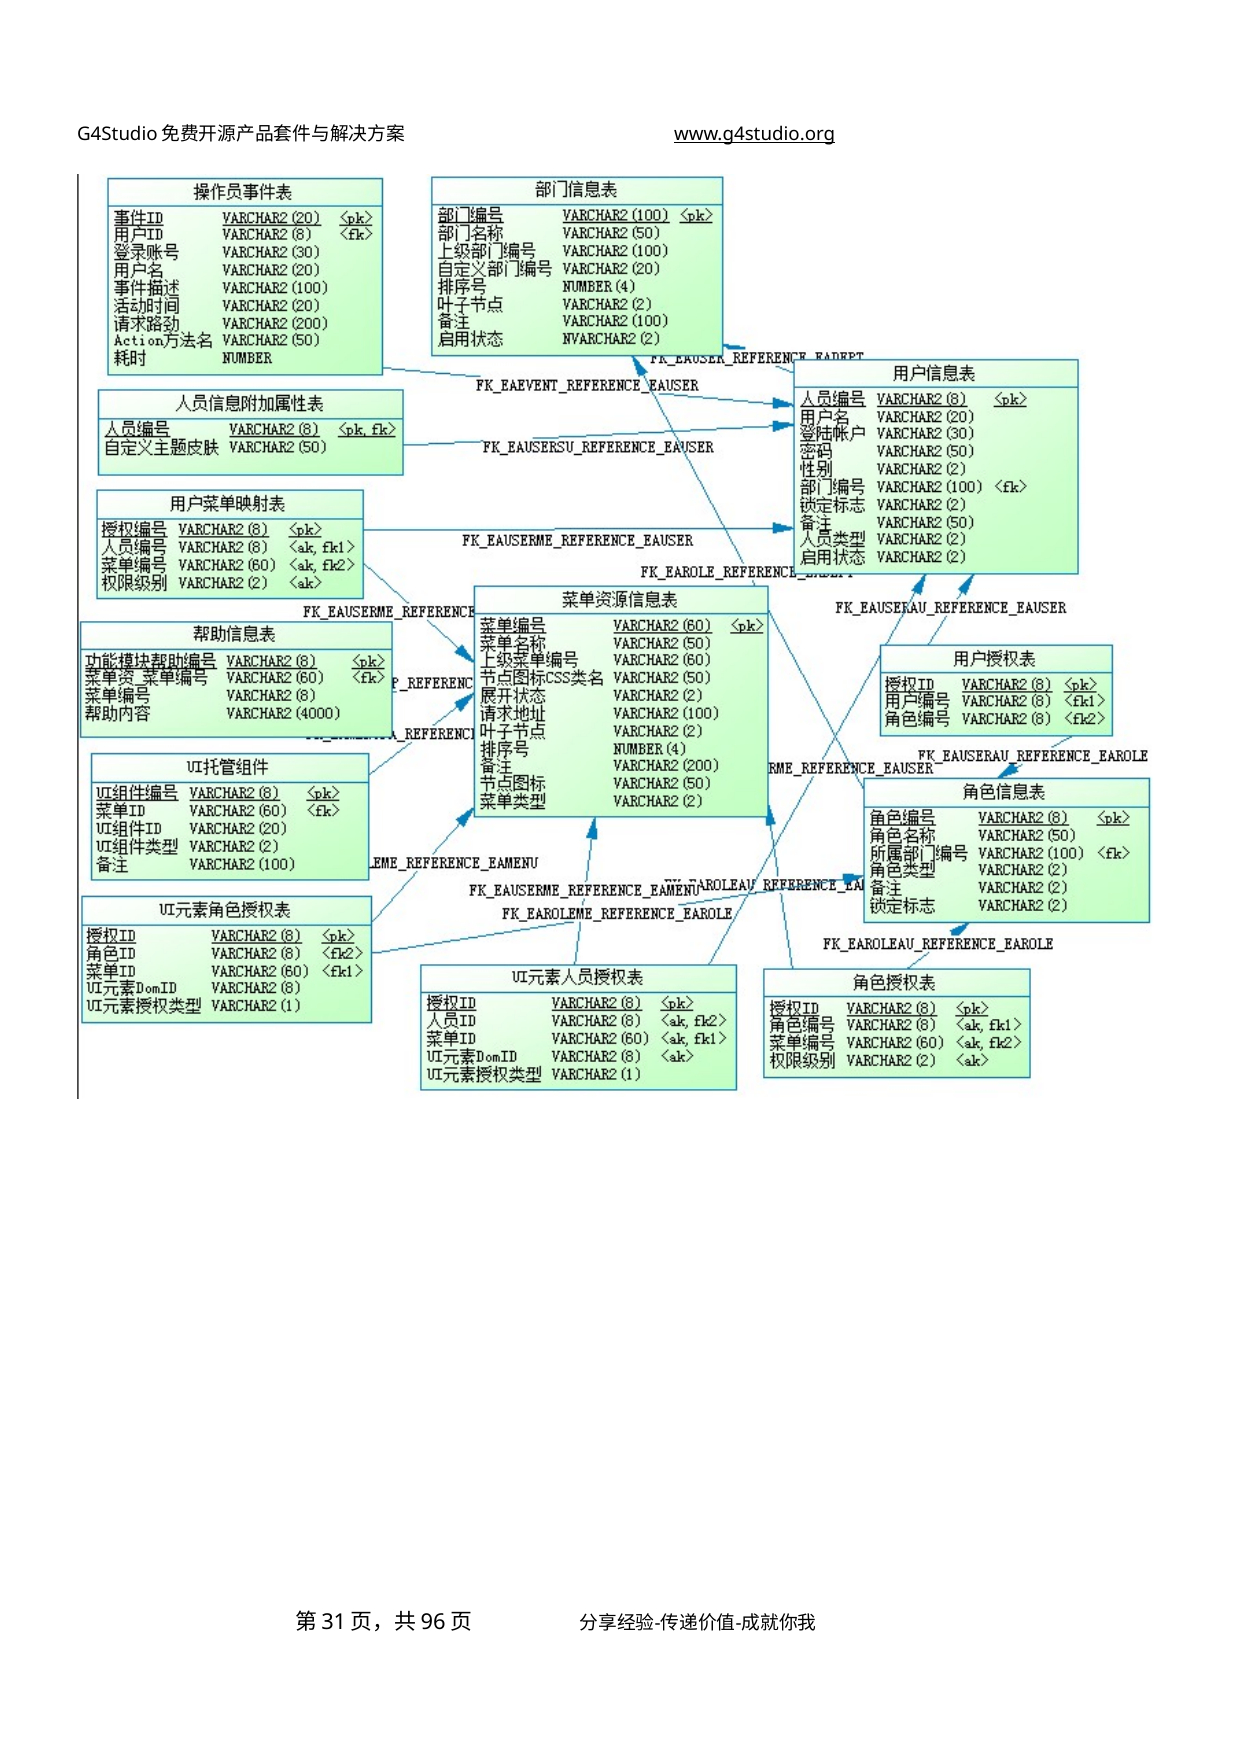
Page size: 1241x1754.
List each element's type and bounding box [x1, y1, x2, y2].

picture [76, 174, 1164, 1099]
